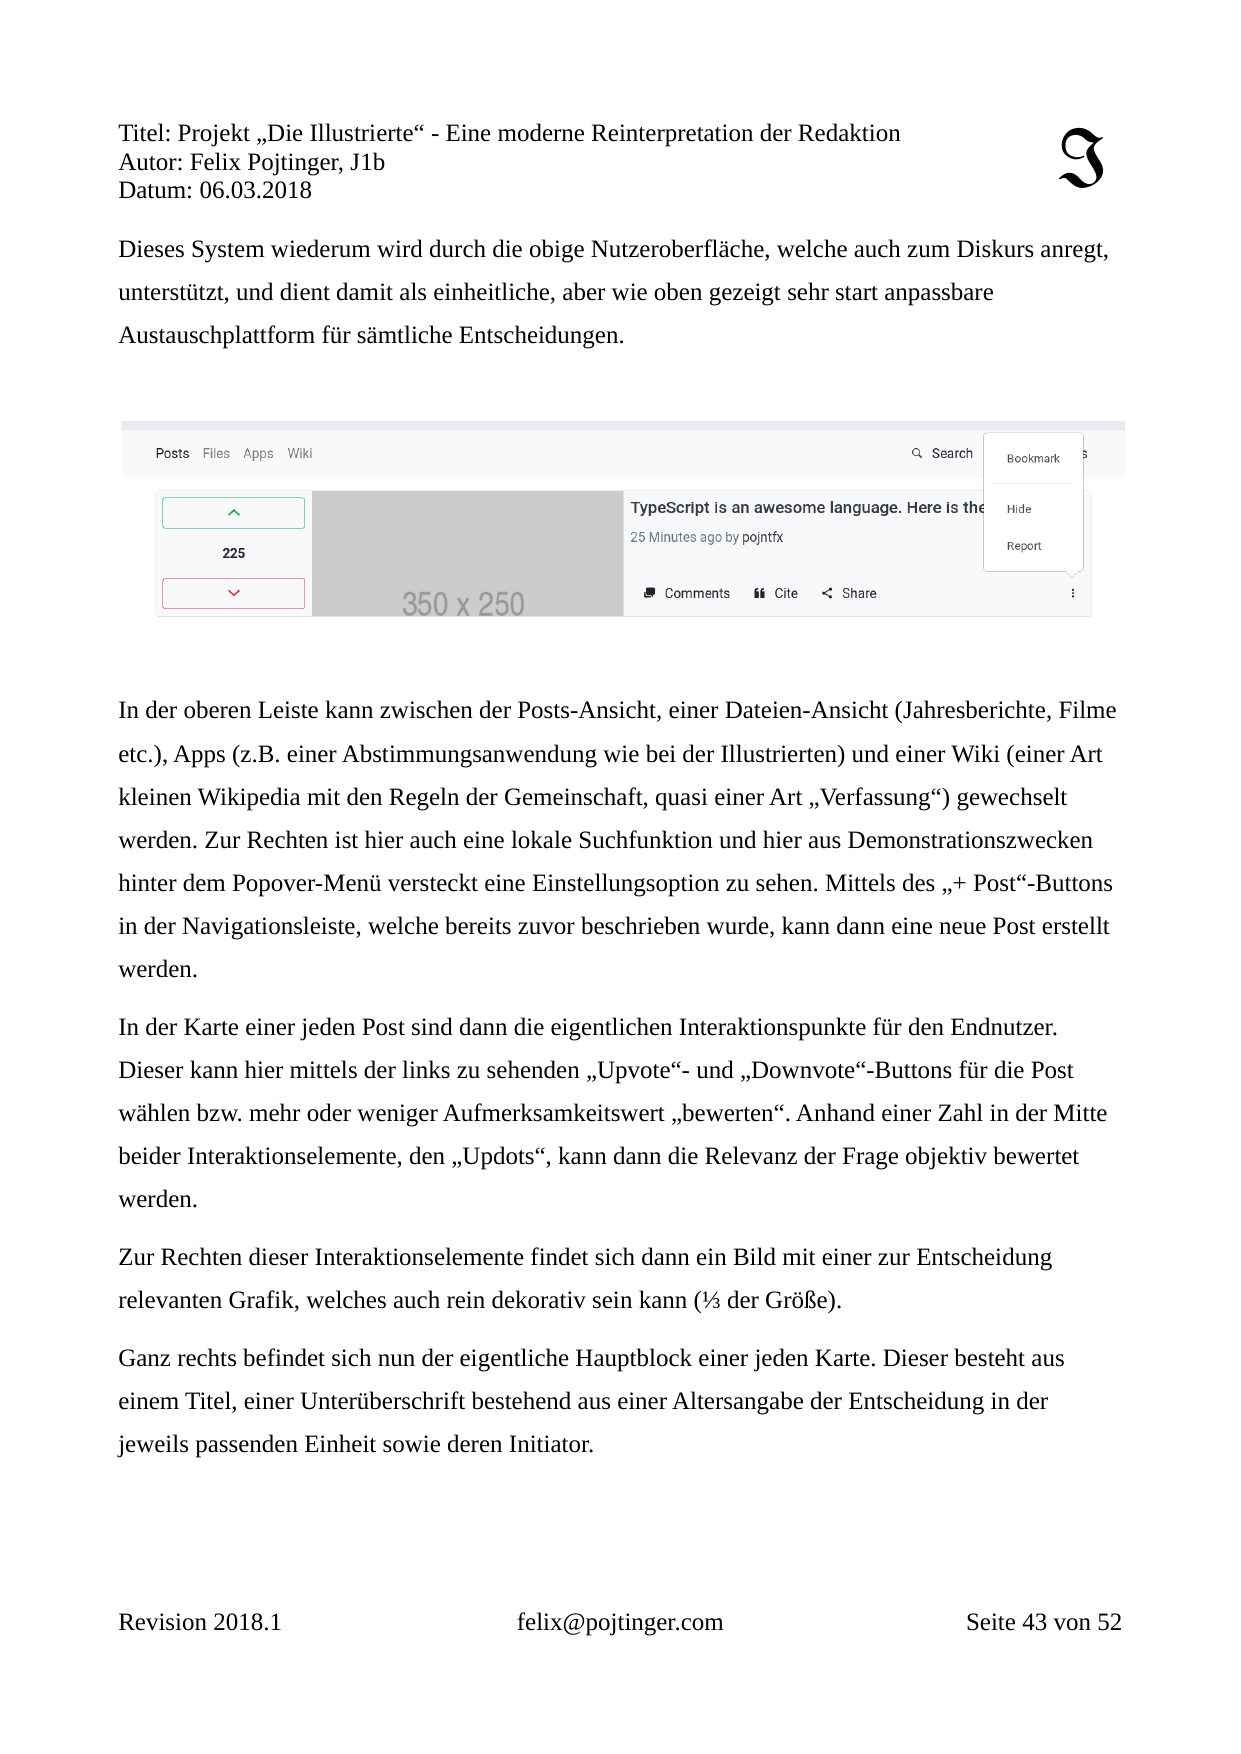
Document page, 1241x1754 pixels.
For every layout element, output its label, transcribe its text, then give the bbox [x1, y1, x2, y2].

text In der Karte einer jeden Post sind dann die eigentlichen Interaktionspunkte für den Endnutzer. Dieser kann hier mittels der links zu sehenden „Upvote“- und „Downvote“-Buttons für die Post wählen bzw. mehr oder weniger Aufmerksamkeitswert „bewerten“. Anhand einer Zahl in der Mitte beider Interaktionselemente, den „Updots“, kann dann die Relevanz der Frage objektiv bewertet werden. [118, 1012, 1122, 1213]
text Dieses System wiederum wird durch die obige Nutzeroberfläche, welche auch zum Diskurs anregt, unterstützt, und dient damit als einheitliche, aber wie oben gezeigt sehr start anpassbare Austauschplattform für sämtliche Entscheidungen. [118, 234, 1122, 349]
picture [121, 421, 1126, 624]
text Ganz rechts befindet sich nun der eigentliche Hauptblock einer jeden Karte. Dieser besteht aus einem Titel, einer Unterüberschrift bestehend aus einer Altersangabe der Entscheidung in der jeweils passenden Einheit sowie deren Initiator. [118, 1343, 1122, 1458]
picture [1046, 120, 1120, 194]
text Zur Rechten dieser Interaktionselemente findet sich dann ein Bild mit einer zur Entscheidung relevanten Grafik, welches auch rein dekorativ sein kann (⅓ der Größe). [118, 1242, 1122, 1314]
text In der oberen Leiste kann zwischen der Posts-Ansicht, einer Dateien-Ansicht (Jahresberichte, Filme etc.), Apps (z.B. einer Abstimmungsanwendung wie bei der Illustrierten) und einer Wiki (einer Art kleinen Wikipedia mit den Regeln der Gemeinschaft, quasi einer Art „Verfassung“) gewechselt werden. Zur Rechten ist hier auch eine lokale Suchfunktion und hier aus Demonstrationszwecken hinter dem Popover-Menü versteckt eine Einstellungsoption zu sehen. Mittels des „+ Post“-Buttons in der Navigationsleiste, welche bereits zuvor beschrieben wurde, kann dann eine neue Post erstellt werden. [118, 696, 1122, 983]
